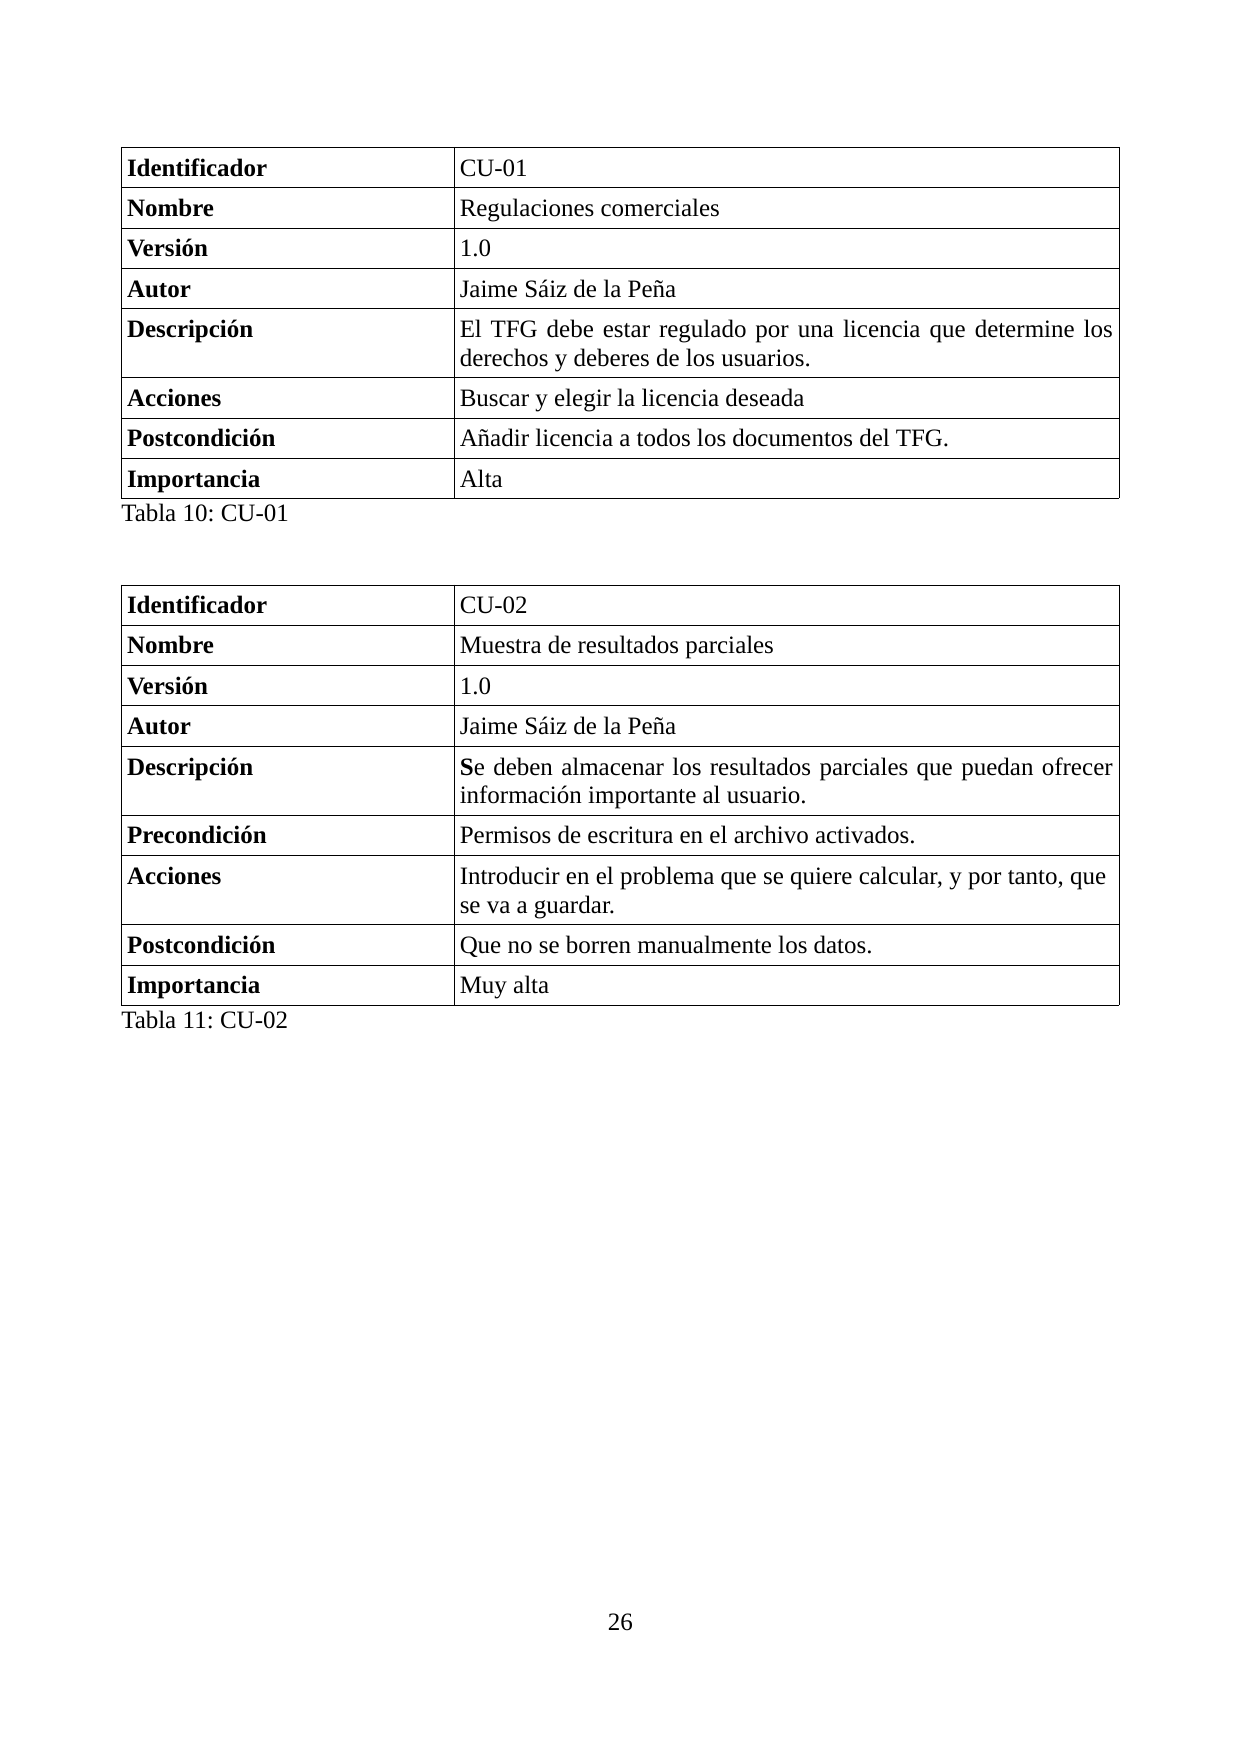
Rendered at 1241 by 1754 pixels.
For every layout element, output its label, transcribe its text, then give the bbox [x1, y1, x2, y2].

table_cell Jaime Sáiz de la Peña [455, 269, 1119, 308]
table_cell Autor [122, 269, 454, 308]
table_cell 1.0 [455, 666, 1119, 705]
table_cell Autor [122, 706, 454, 746]
table_header CU-01 [455, 148, 1119, 187]
table_cell Descripción [122, 309, 454, 377]
table_cell Acciones [122, 856, 454, 924]
table_cell Muestra de resultados parciales [455, 626, 1119, 665]
table_cell Versión [122, 229, 454, 268]
table_header CU-02 [455, 586, 1119, 625]
table_cell Importancia [122, 459, 454, 498]
table_cell Precondición [122, 816, 454, 855]
table_cell Postcondición [122, 419, 454, 458]
table_cell El TFG debe estar regulado por una licencia que determine los derechos y deberes de los usuarios. [455, 309, 1119, 377]
table_cell Permisos de escritura en el archivo activados. [455, 816, 1119, 855]
table_cell Alta [455, 459, 1119, 498]
table_cell Buscar y elegir la licencia deseada [455, 378, 1119, 417]
table_cell Postcondición [122, 925, 454, 964]
text Tabla 11: CU-02 [121, 1006, 1119, 1034]
table_cell 1.0 [455, 229, 1119, 268]
table_cell Nombre [122, 626, 454, 665]
table_cell Regulaciones comerciales [455, 188, 1119, 227]
table_cell Que no se borren manualmente los datos. [455, 925, 1119, 964]
table_cell Versión [122, 666, 454, 705]
text Tabla 10: CU-01 [121, 499, 1119, 527]
table_cell Importancia [122, 966, 454, 1005]
table_header Identificador [122, 586, 454, 625]
table_cell Descripción [122, 747, 454, 815]
table_cell Se deben almacenar los resultados parciales que puedan ofrecer información importante al usuario. [455, 747, 1119, 815]
table_cell Introducir en el problema que se quiere calcular, y por tanto, que se va a guardar. [455, 856, 1119, 924]
table_cell Muy alta [455, 966, 1119, 1005]
table_cell Añadir licencia a todos los documentos del TFG. [455, 419, 1119, 458]
table_cell Acciones [122, 378, 454, 417]
table_cell Nombre [122, 188, 454, 227]
table_cell Jaime Sáiz de la Peña [455, 706, 1119, 746]
table_header Identificador [122, 148, 454, 187]
